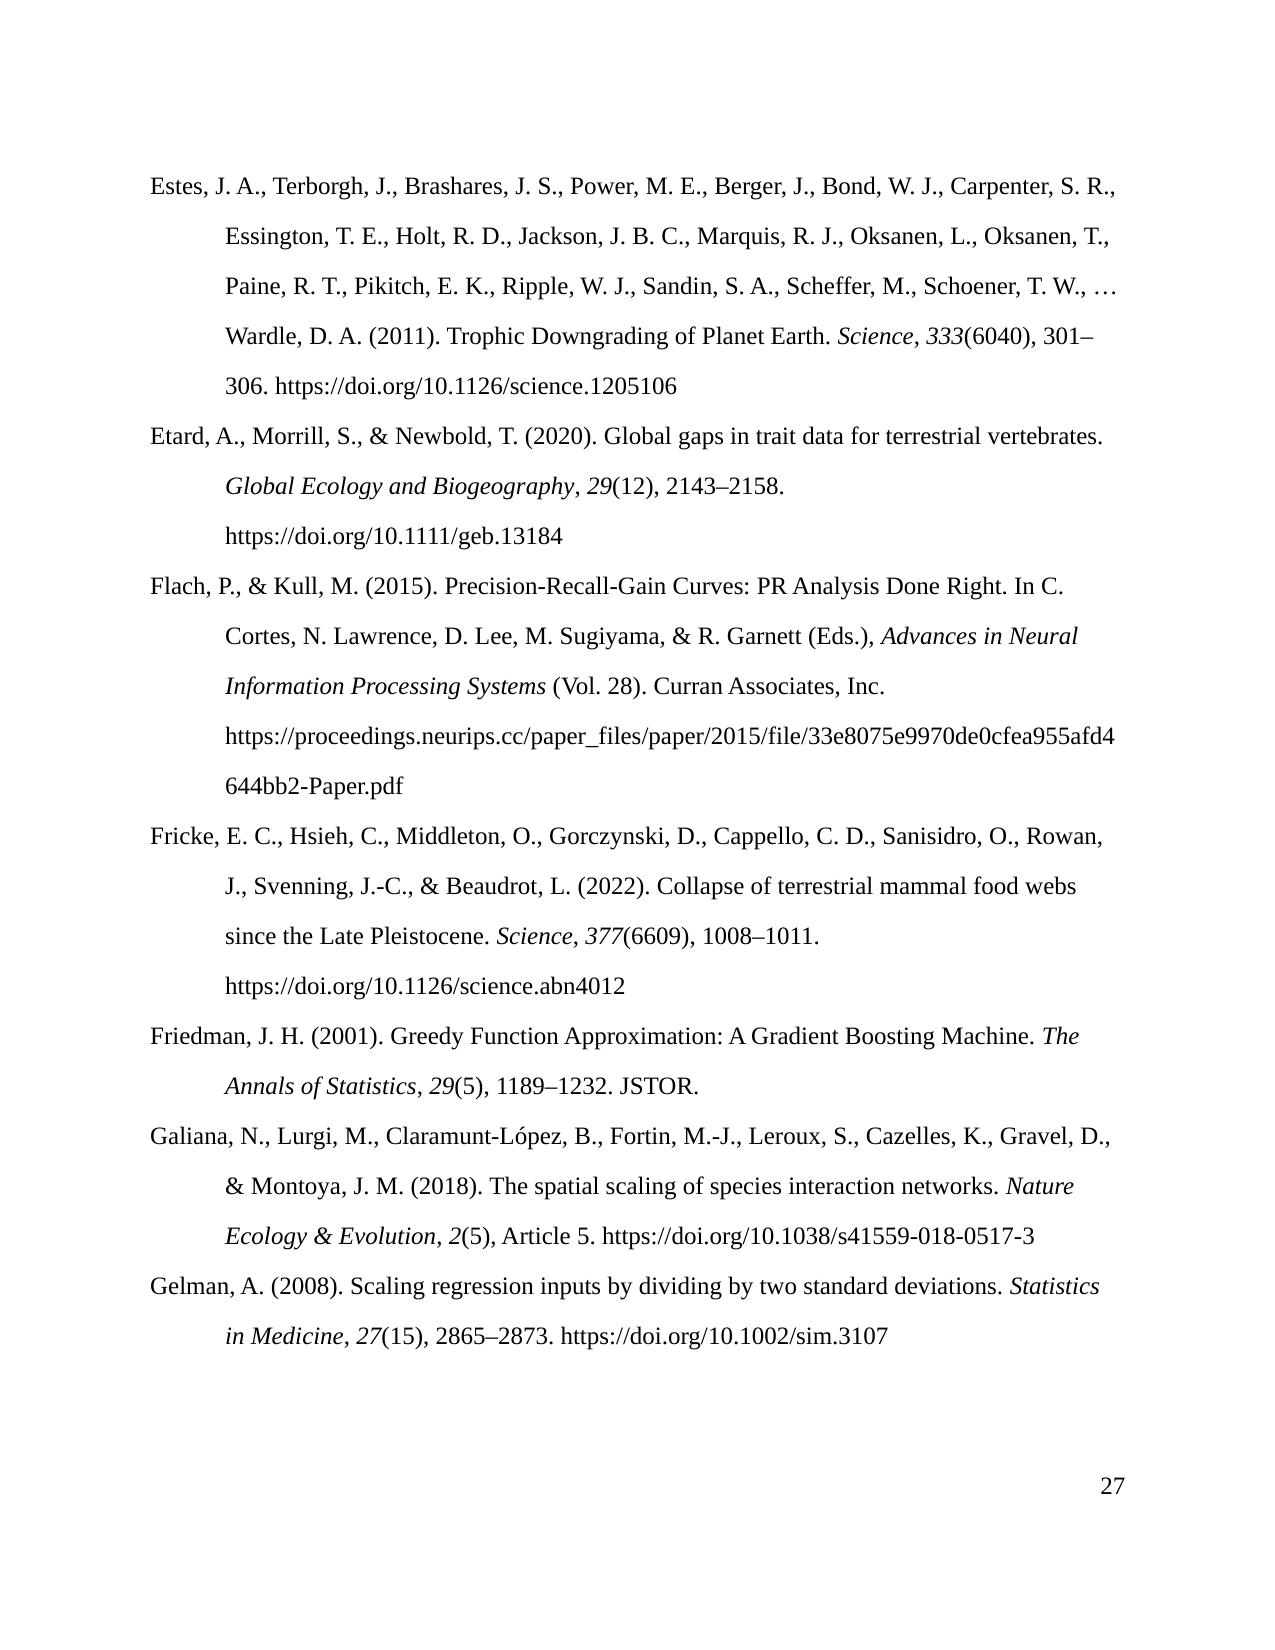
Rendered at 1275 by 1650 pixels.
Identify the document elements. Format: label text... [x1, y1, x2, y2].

text Friedman, J. H. (2001). Greedy Function Approximation: A Gradient Boosting Machine. The Annals of Statistics, 29(5), 1189–1232. JSTOR. [150, 1000, 1125, 1100]
text Flach, P., & Kull, M. (2015). Precision-Recall-Gain Curves: PR Analysis Done Right. In C. Cortes, N. Lawrence, D. Lee, M. Sugiyama, & R. Garnett (Eds.), Advances in Neural Information Processing Systems (Vol. 28). Curran Associates, Inc. https://proceedings.neurips.cc/paper_files/paper/2015/file/33e8075e9970de0cfea955afd4644bb2-Paper.pdf [150, 550, 1125, 800]
text Gelman, A. (2008). Scaling regression inputs by dividing by two standard deviations. Statistics in Medicine, 27(15), 2865–2873. https://doi.org/10.1002/sim.3107 [150, 1250, 1125, 1350]
text Etard, A., Morrill, S., & Newbold, T. (2020). Global gaps in trait data for terrestrial vertebrates. Global Ecology and Biogeography, 29(12), 2143–2158. https://doi.org/10.1111/geb.13184 [150, 400, 1125, 550]
text Estes, J. A., Terborgh, J., Brashares, J. S., Power, M. E., Berger, J., Bond, W. J., Carpenter, S. R., Essington, T. E., Holt, R. D., Jackson, J. B. C., Marquis, R. J., Oksanen, L., Oksanen, T., Paine, R. T., Pikitch, E. K., Ripple, W. J., Sandin, S. A., Scheffer, M., Schoener, T. W., … Wardle, D. A. (2011). Trophic Downgrading of Planet Earth. Science, 333(6040), 301–306. https://doi.org/10.1126/science.1205106 [150, 150, 1125, 400]
text Fricke, E. C., Hsieh, C., Middleton, O., Gorczynski, D., Cappello, C. D., Sanisidro, O., Rowan, J., Svenning, J.-C., & Beaudrot, L. (2022). Collapse of terrestrial mammal food webs since the Late Pleistocene. Science, 377(6609), 1008–1011. https://doi.org/10.1126/science.abn4012 [150, 800, 1125, 1000]
text Galiana, N., Lurgi, M., Claramunt-López, B., Fortin, M.-J., Leroux, S., Cazelles, K., Gravel, D., & Montoya, J. M. (2018). The spatial scaling of species interaction networks. Nature Ecology & Evolution, 2(5), Article 5. https://doi.org/10.1038/s41559-018-0517-3 [150, 1100, 1125, 1250]
